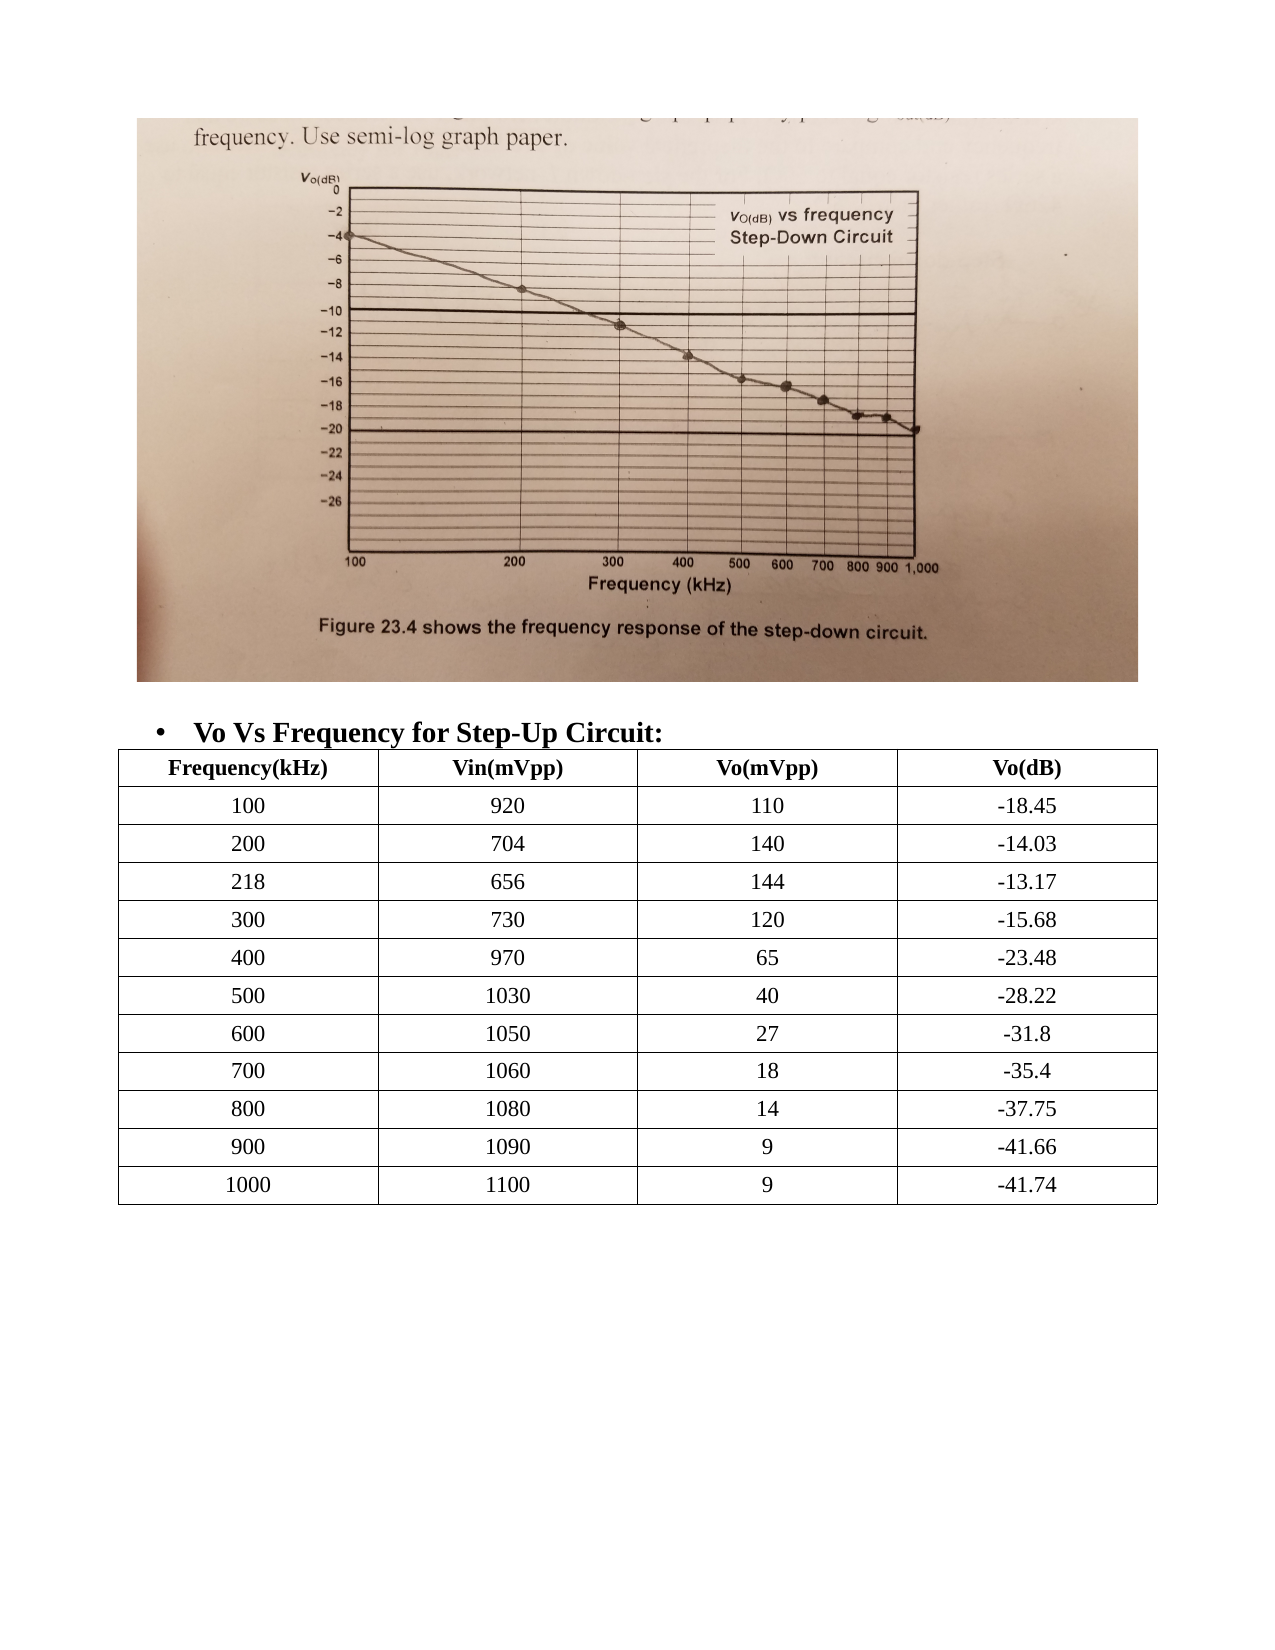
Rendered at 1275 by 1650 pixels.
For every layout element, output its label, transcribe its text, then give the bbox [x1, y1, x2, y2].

table_cell 704 [379, 825, 637, 862]
table_cell 1100 [379, 1167, 637, 1203]
table_cell 110 [638, 787, 897, 824]
table_cell -28.22 [898, 977, 1157, 1014]
table_cell 400 [119, 939, 378, 976]
table_cell -15.68 [898, 901, 1157, 938]
table_cell 120 [638, 901, 897, 938]
table_cell 100 [119, 787, 378, 824]
table_cell 300 [119, 901, 378, 938]
table_cell 1060 [379, 1053, 637, 1090]
table_cell 18 [638, 1053, 897, 1090]
table_cell -14.03 [898, 825, 1157, 862]
table_cell 700 [119, 1053, 378, 1090]
table_cell -41.66 [898, 1129, 1157, 1166]
table_header Frequency(kHz) [119, 750, 378, 786]
table_cell 1090 [379, 1129, 637, 1166]
table_cell 656 [379, 863, 637, 900]
table_cell 9 [638, 1129, 897, 1166]
table_cell 144 [638, 863, 897, 900]
table_cell 14 [638, 1091, 897, 1128]
table_cell 1080 [379, 1091, 637, 1128]
table_cell 730 [379, 901, 637, 938]
table_cell 200 [119, 825, 378, 862]
table_cell 920 [379, 787, 637, 824]
table_cell 1050 [379, 1015, 637, 1052]
table_cell -35.4 [898, 1053, 1157, 1090]
table_cell 900 [119, 1129, 378, 1166]
table_cell -31.8 [898, 1015, 1157, 1052]
table_cell 218 [119, 863, 378, 900]
table_header Vo(mVpp) [638, 750, 897, 786]
table_cell 27 [638, 1015, 897, 1052]
table_cell -37.75 [898, 1091, 1157, 1128]
table_cell 1000 [119, 1167, 378, 1203]
list Vo Vs Frequency for Step-Up Circuit: [156, 715, 1157, 748]
table_cell 1030 [379, 977, 637, 1014]
table_header Vo(dB) [898, 750, 1157, 786]
table_cell 970 [379, 939, 637, 976]
picture [136, 118, 1139, 682]
table_header Vin(mVpp) [379, 750, 637, 786]
table_cell 9 [638, 1167, 897, 1203]
table_cell 600 [119, 1015, 378, 1052]
table_cell -23.48 [898, 939, 1157, 976]
table_cell 40 [638, 977, 897, 1014]
table_cell 140 [638, 825, 897, 862]
table_cell 65 [638, 939, 897, 976]
table_cell -41.74 [898, 1167, 1157, 1203]
table_cell -18.45 [898, 787, 1157, 824]
table_cell 500 [119, 977, 378, 1014]
table_cell -13.17 [898, 863, 1157, 900]
table_cell 800 [119, 1091, 378, 1128]
